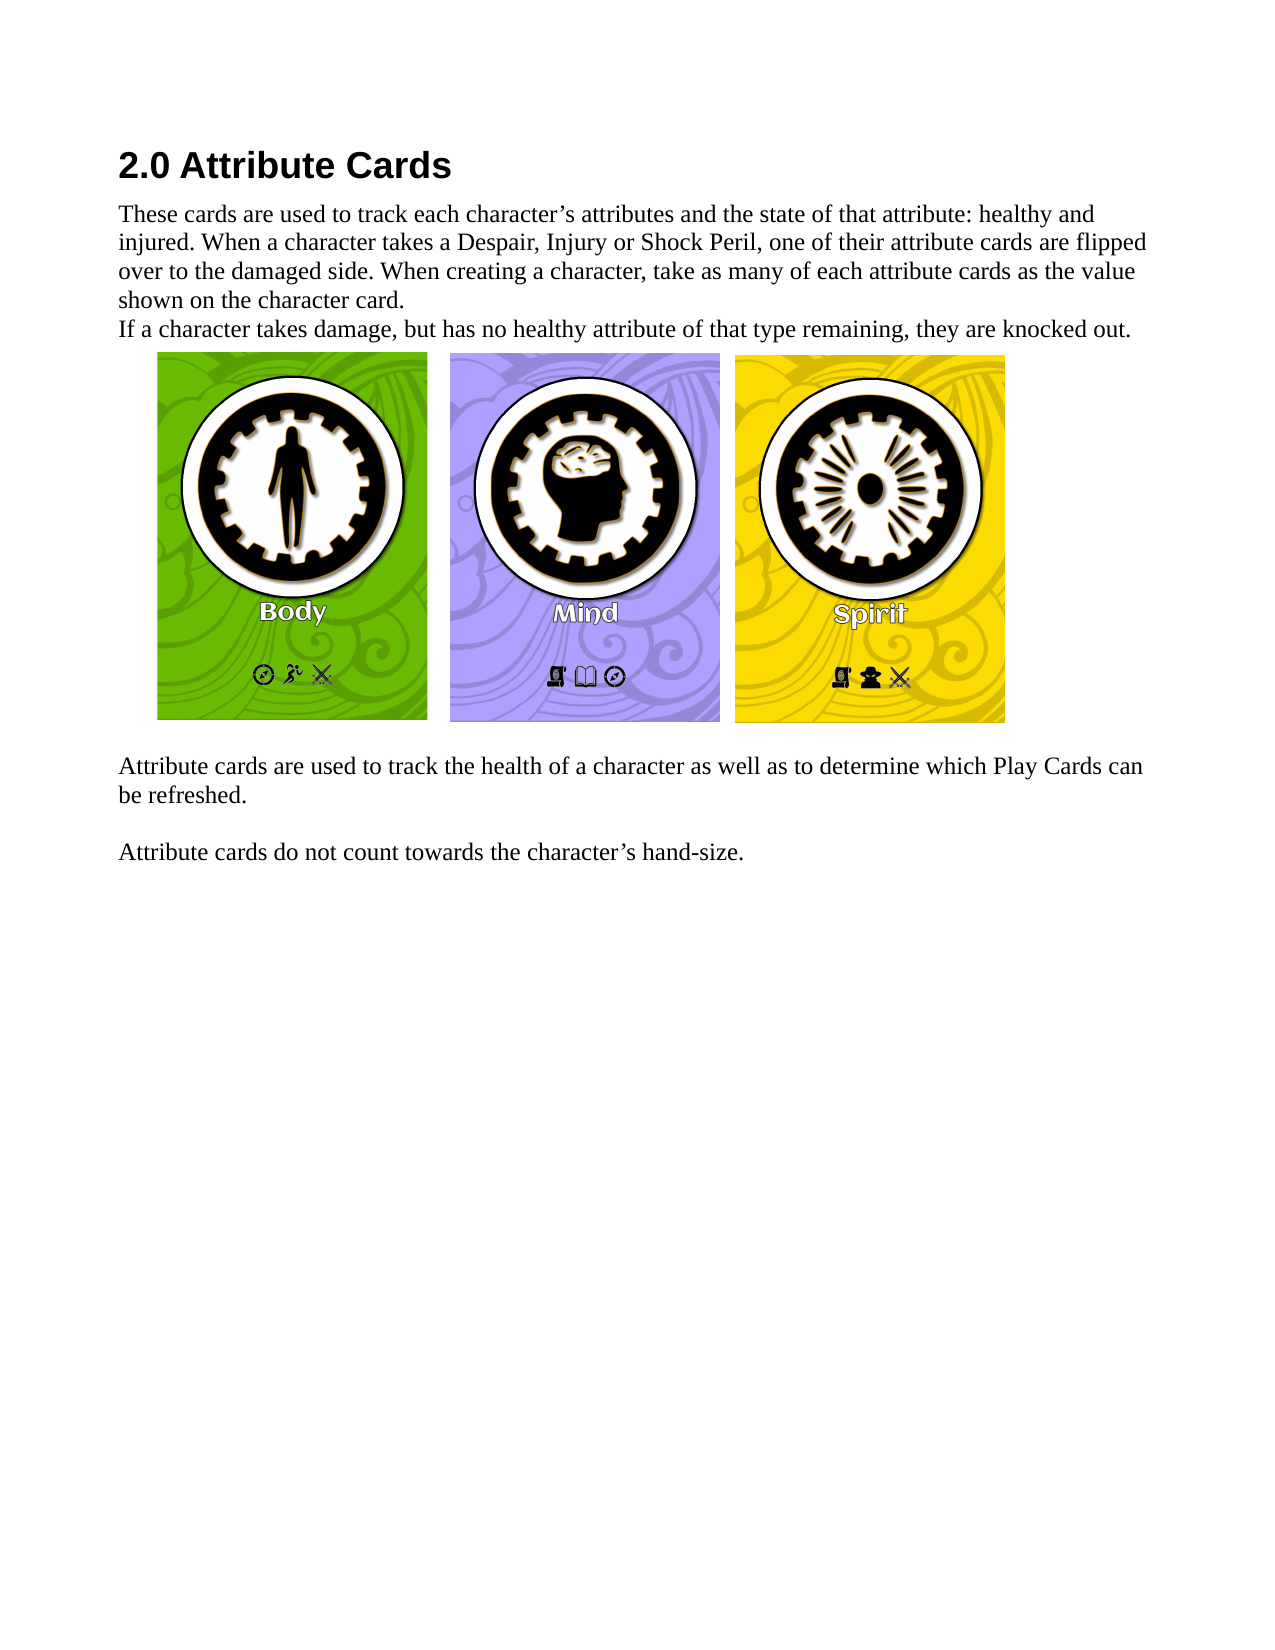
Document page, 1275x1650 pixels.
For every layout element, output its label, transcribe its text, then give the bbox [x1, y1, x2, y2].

picture [450, 353, 720, 722]
text If a character takes damage, but has no healthy attribute of that type remaining, they are knocked out. [118, 314, 1157, 342]
subtitle 2.0 Attribute Cards [118, 143, 1157, 186]
text These cards are used to track each character’s attributes and the state of that attribute: healthy and injured. When a character takes a Despair, Injury or Shock Peril, one of their attribute cards are flipped over to the damaged side. When creating a character, take as many of each attribute cards as the value shown on the character card. [118, 199, 1157, 314]
picture [157, 352, 428, 720]
picture [735, 355, 1005, 723]
text Attribute cards are used to track the health of a character as well as to determine which Play Cards can be refreshed. [118, 751, 1157, 809]
text Attribute cards do not count towards the character’s hand-size. [118, 837, 1157, 866]
